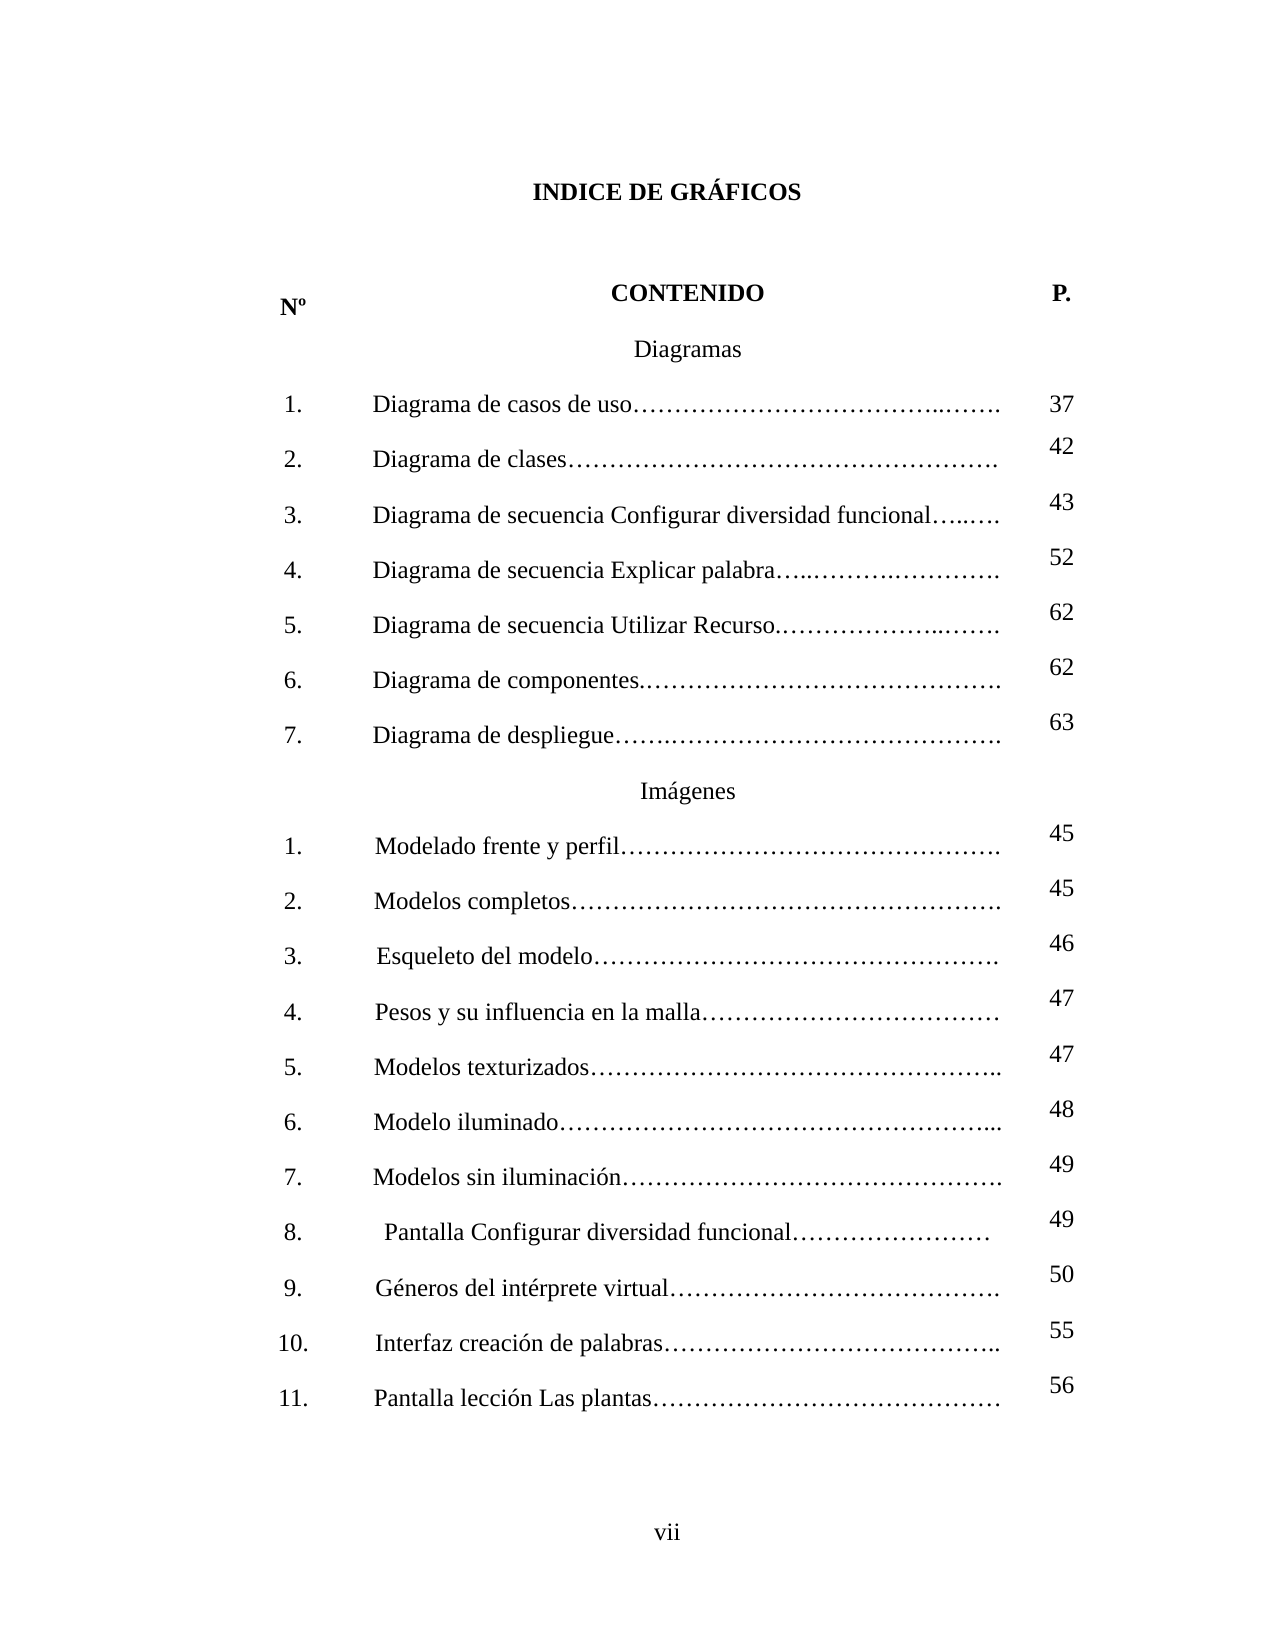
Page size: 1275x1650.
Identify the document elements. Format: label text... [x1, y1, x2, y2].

table_cell 55 [1014, 1315, 1109, 1370]
table_header Nº [225, 264, 361, 321]
table_cell 2. [225, 431, 361, 487]
table_cell Modelos completos……………………………………………. [361, 873, 1014, 928]
table_cell Modelado frente y perfil………………………………………. [361, 818, 1014, 873]
table_cell 37 [1014, 376, 1109, 431]
table_cell [1014, 763, 1109, 818]
table_cell Modelos sin iluminación………………………………………. [361, 1149, 1014, 1204]
table_cell 4. [225, 542, 361, 597]
table_cell 2. [225, 873, 361, 928]
table_cell 50 [1014, 1260, 1109, 1315]
table_cell 46 [1014, 928, 1109, 983]
table_cell Diagrama de secuencia Configurar diversidad funcional…..…. [361, 487, 1014, 542]
table_cell 3. [225, 928, 361, 983]
table_cell 56 [1014, 1370, 1109, 1425]
table_cell 48 [1014, 1094, 1109, 1149]
text INDICE DE GRÁFICOS [236, 177, 1098, 206]
table_cell 47 [1014, 1039, 1109, 1094]
table_cell 9. [225, 1260, 361, 1315]
table_cell 3. [225, 487, 361, 542]
table_cell 62 [1014, 652, 1109, 707]
table_header CONTENIDO [361, 264, 1014, 321]
table_cell Géneros del intérprete virtual…………………………………. [361, 1260, 1014, 1315]
table_cell 4. [225, 984, 361, 1039]
table_cell 45 [1014, 818, 1109, 873]
table_cell 62 [1014, 597, 1109, 652]
table_cell 43 [1014, 487, 1109, 542]
table_cell Interfaz creación de palabras………………………………….. [361, 1315, 1014, 1370]
table_cell 5. [225, 1039, 361, 1094]
table_cell Modelo iluminado……………………………………………... [361, 1094, 1014, 1149]
table_cell 49 [1014, 1149, 1109, 1204]
table_cell Diagramas [361, 321, 1014, 376]
table_cell Pantalla Configurar diversidad funcional…………………… [361, 1204, 1014, 1259]
table_cell Pesos y su influencia en la malla……………………………… [361, 984, 1014, 1039]
table_cell Diagrama de secuencia Explicar palabra…..……….…………. [361, 542, 1014, 597]
table_cell 7. [225, 1149, 361, 1204]
table_cell 10. [225, 1315, 361, 1370]
table_cell 63 [1014, 708, 1109, 763]
table_cell 6. [225, 1094, 361, 1149]
table_cell Pantalla lección Las plantas…………………………………… [361, 1370, 1014, 1425]
table_cell 1. [225, 376, 361, 431]
table_cell Esqueleto del modelo…………………………………………. [361, 928, 1014, 983]
table_cell Diagrama de secuencia Utilizar Recurso.………………..……. [361, 597, 1014, 652]
table_cell 8. [225, 1204, 361, 1259]
table_cell 1. [225, 818, 361, 873]
table_cell Diagrama de clases……………………………………………. [361, 431, 1014, 487]
table_cell Diagrama de casos de uso………………………………..……. [361, 376, 1014, 431]
table_cell Modelos texturizados………………………………………….. [361, 1039, 1014, 1094]
table_cell [1014, 321, 1109, 376]
table_cell Diagrama de despliegue…….…………………………………. [361, 708, 1014, 763]
table_cell 7. [225, 708, 361, 763]
table_cell 49 [1014, 1204, 1109, 1259]
table_cell 52 [1014, 542, 1109, 597]
table_cell Imágenes [361, 763, 1014, 818]
table_cell Diagrama de componentes.……………………………………. [361, 652, 1014, 707]
table_cell 47 [1014, 984, 1109, 1039]
table_cell 42 [1014, 431, 1109, 487]
table_cell [225, 321, 361, 376]
table_cell 6. [225, 652, 361, 707]
table_cell 11. [225, 1370, 361, 1425]
table_header P. [1014, 264, 1109, 321]
table_cell 45 [1014, 873, 1109, 928]
table_cell 5. [225, 597, 361, 652]
table_cell [225, 763, 361, 818]
